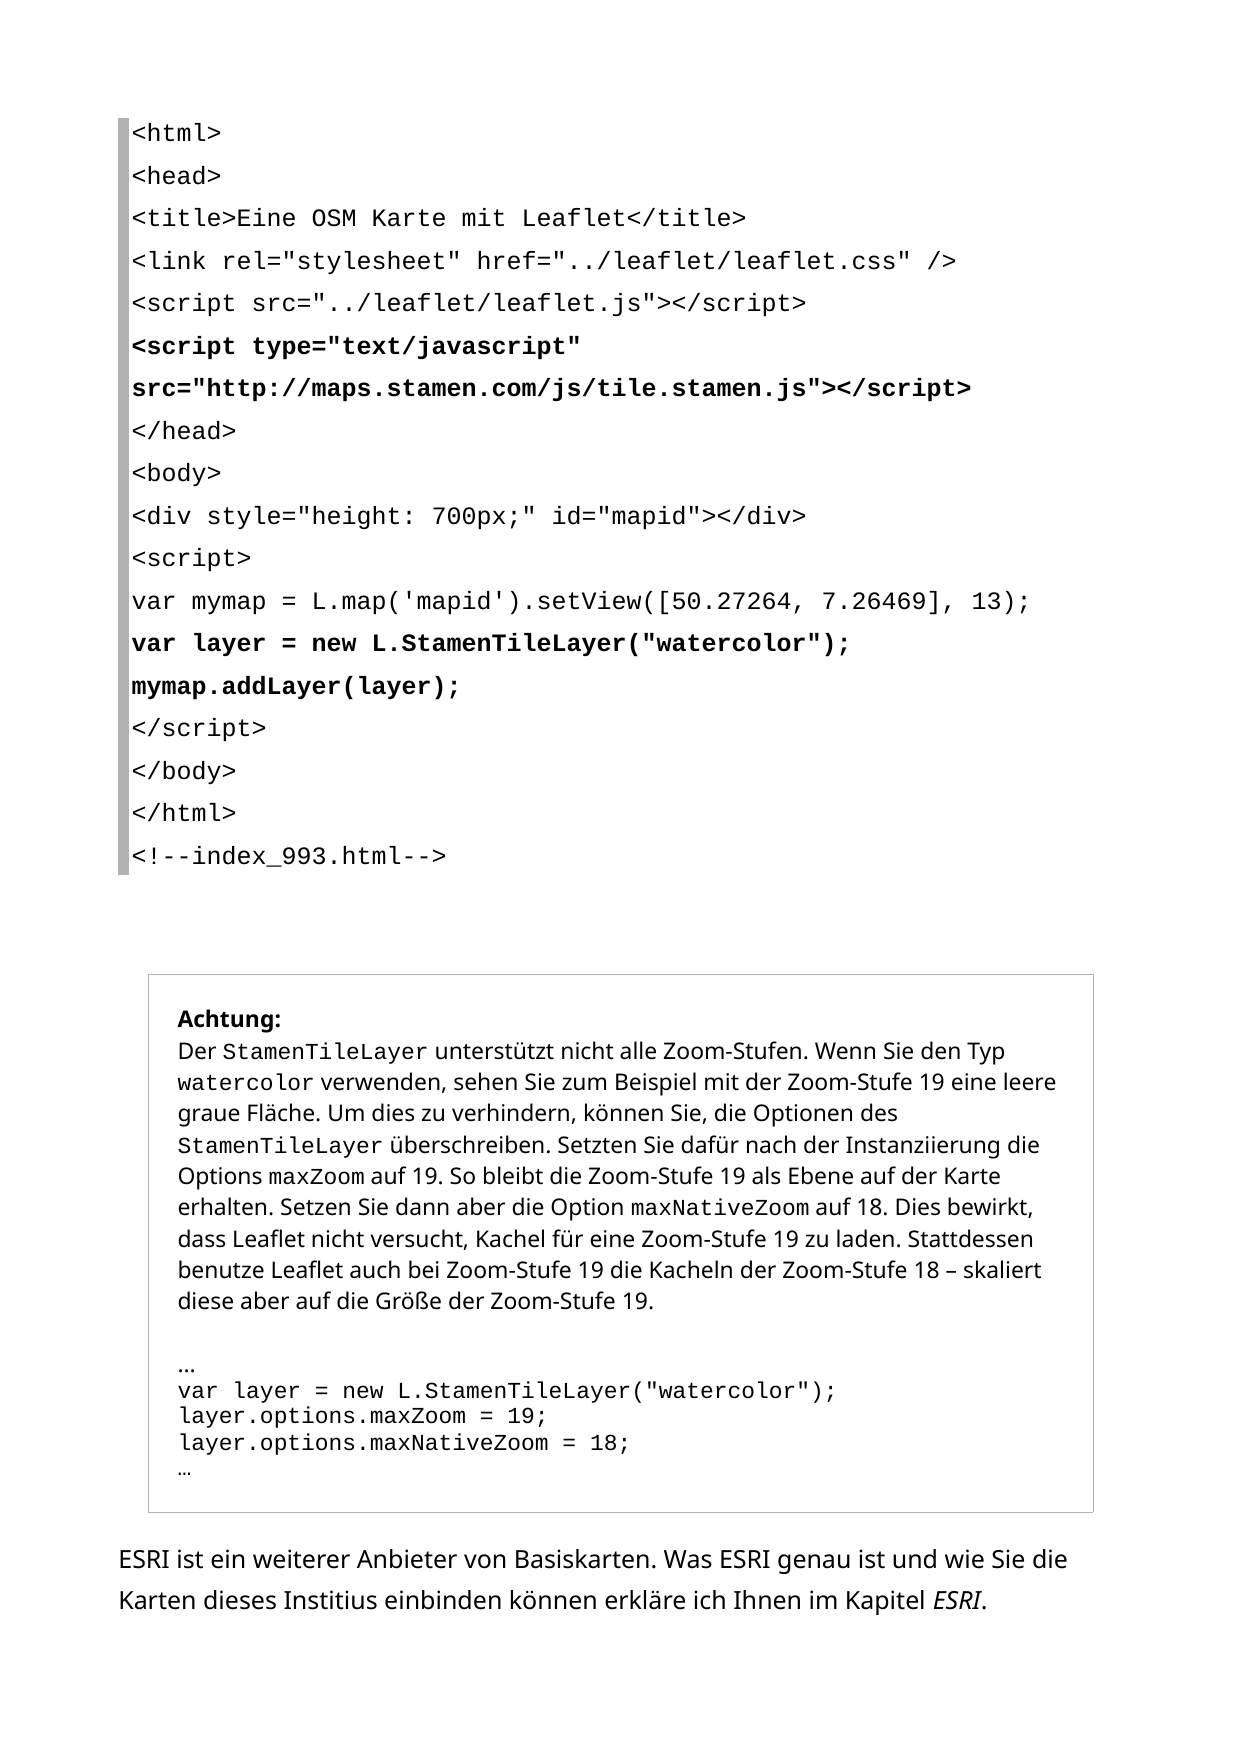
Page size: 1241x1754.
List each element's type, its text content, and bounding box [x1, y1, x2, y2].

text </head> [129, 416, 1122, 447]
text <body> [129, 458, 1122, 489]
text <!--index_993.html--> [129, 841, 1122, 875]
text mymap.addLayer(layer); [129, 671, 1122, 702]
text var layer = new L.StamenTileLayer("watercolor"); [129, 628, 1122, 659]
text <link rel="stylesheet" href="../leaflet/leaflet.css" /> [129, 246, 1122, 277]
text <script> [129, 543, 1122, 574]
text <head> [129, 161, 1122, 192]
text </script> [129, 713, 1122, 744]
text Achtung: Der StamenTileLayer unterstützt nicht alle Zoom-Stufen. Wenn Sie den Typ watercolor verwenden, sehen Sie zum Beispiel mit der Zoom-Stufe 19 eine leere graue Fläche. Um dies zu verhindern, können Sie, die Optionen des StamenTileLayer überschreiben. Setzten Sie dafür nach der Instanziierung die Options maxZoom auf 19. So bleibt die Zoom-Stufe 19 als Ebene auf der Karte erhalten. Setzen Sie dann aber die Option maxNativeZoom auf 18. Dies bewirkt, dass Leaflet nicht versucht, Kachel für eine Zoom-Stufe 19 zu laden. Stattdessen benutze Leaflet auch bei Zoom-Stufe 19 die Kacheln der Zoom-Stufe 18 – skaliert diese aber auf die Größe der Zoom-Stufe 19. … var layer = new L.StamenTileLayer("watercolor"); layer.options.maxZoom = 19; layer.options.maxNativeZoom = 18; … [149, 975, 1093, 1512]
text <title>Eine OSM Karte mit Leaflet</title> [129, 203, 1122, 234]
text </body> [129, 756, 1122, 787]
text <html> [129, 118, 1122, 149]
text <div style="height: 700px;" id="mapid"></div> [129, 501, 1122, 532]
text <script type="text/javascript" src="http://maps.stamen.com/js/tile.stamen.js"></script> [129, 331, 1122, 404]
text </html> [129, 798, 1122, 829]
text var mymap = L.map('mapid').setView([50.27264, 7.26469], 13); [129, 586, 1122, 617]
text <script src="../leaflet/leaflet.js"></script> [129, 288, 1122, 319]
text ESRI ist ein weiterer Anbieter von Basiskarten. Was ESRI genau ist und wie Sie die Karten dieses Institius einbinden können erkläre ich Ihnen im Kapitel ESRI. [118, 1542, 1122, 1617]
